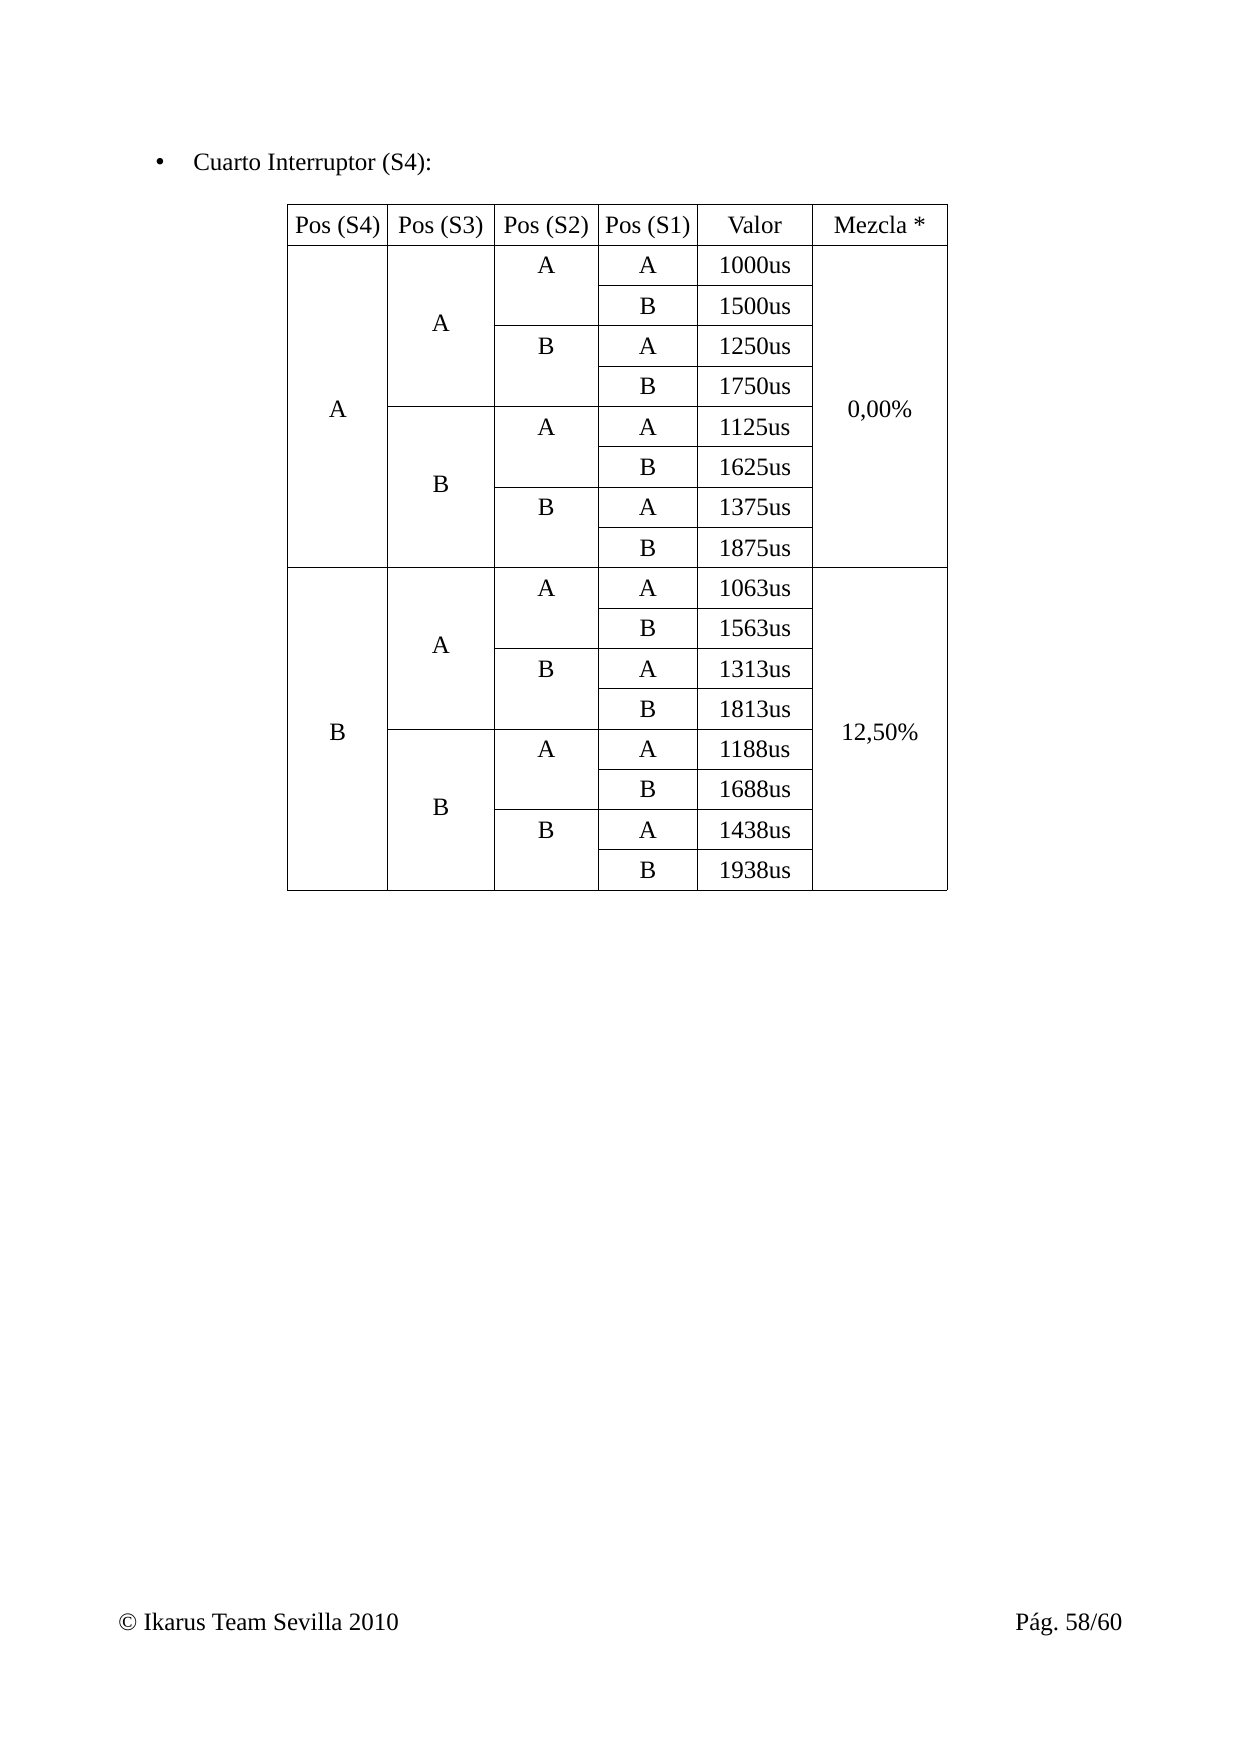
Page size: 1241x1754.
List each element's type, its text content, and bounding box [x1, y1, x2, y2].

table_cell 0,00% [813, 246, 947, 567]
table_cell 1625us [698, 447, 812, 487]
table_cell 1000us [698, 246, 812, 285]
table_cell A [495, 568, 598, 648]
table_cell 1375us [698, 488, 812, 527]
table_cell 1500us [698, 286, 812, 325]
table_cell B [599, 689, 697, 728]
table_header Pos (S4) [288, 205, 387, 245]
table_cell 1875us [698, 528, 812, 567]
table_cell 1938us [698, 850, 812, 890]
table_cell 1063us [698, 568, 812, 607]
table_cell 1688us [698, 770, 812, 809]
table_cell A [599, 407, 697, 446]
table_cell A [495, 407, 598, 487]
table_cell B [599, 609, 697, 648]
table_cell 1750us [698, 367, 812, 406]
table_cell B [599, 528, 697, 567]
table_cell B [495, 810, 598, 890]
table_cell 1438us [698, 810, 812, 849]
table_header Pos (S3) [388, 205, 494, 245]
table_cell A [599, 649, 697, 688]
table_cell A [388, 568, 494, 728]
table_cell B [599, 367, 697, 406]
table_cell B [599, 286, 697, 325]
table_cell 1188us [698, 730, 812, 769]
table_cell A [599, 246, 697, 285]
table_cell B [599, 850, 697, 890]
table_cell A [495, 246, 598, 325]
table_header Valor [698, 205, 812, 245]
table_cell A [599, 326, 697, 366]
table_cell B [388, 407, 494, 567]
table_cell B [495, 326, 598, 406]
table_cell B [495, 649, 598, 728]
table_cell 1563us [698, 609, 812, 648]
table_cell B [288, 568, 387, 890]
table_header Pos (S2) [495, 205, 598, 245]
list Cuarto Interruptor (S4): [156, 147, 1122, 176]
table_cell B [599, 770, 697, 809]
table_cell 1125us [698, 407, 812, 446]
table_header Mezcla * [813, 205, 947, 245]
table_cell A [288, 246, 387, 567]
table_header Pos (S1) [599, 205, 697, 245]
table_cell A [599, 568, 697, 607]
table_cell 1313us [698, 649, 812, 688]
table_cell 1813us [698, 689, 812, 728]
table_cell A [495, 730, 598, 809]
table_cell 12,50% [813, 568, 947, 890]
table_cell 1250us [698, 326, 812, 366]
table_cell A [388, 246, 494, 406]
table_cell A [599, 810, 697, 849]
table_cell B [495, 488, 598, 567]
table_cell B [599, 447, 697, 487]
table_cell A [599, 488, 697, 527]
table_cell B [388, 730, 494, 890]
table_cell A [599, 730, 697, 769]
